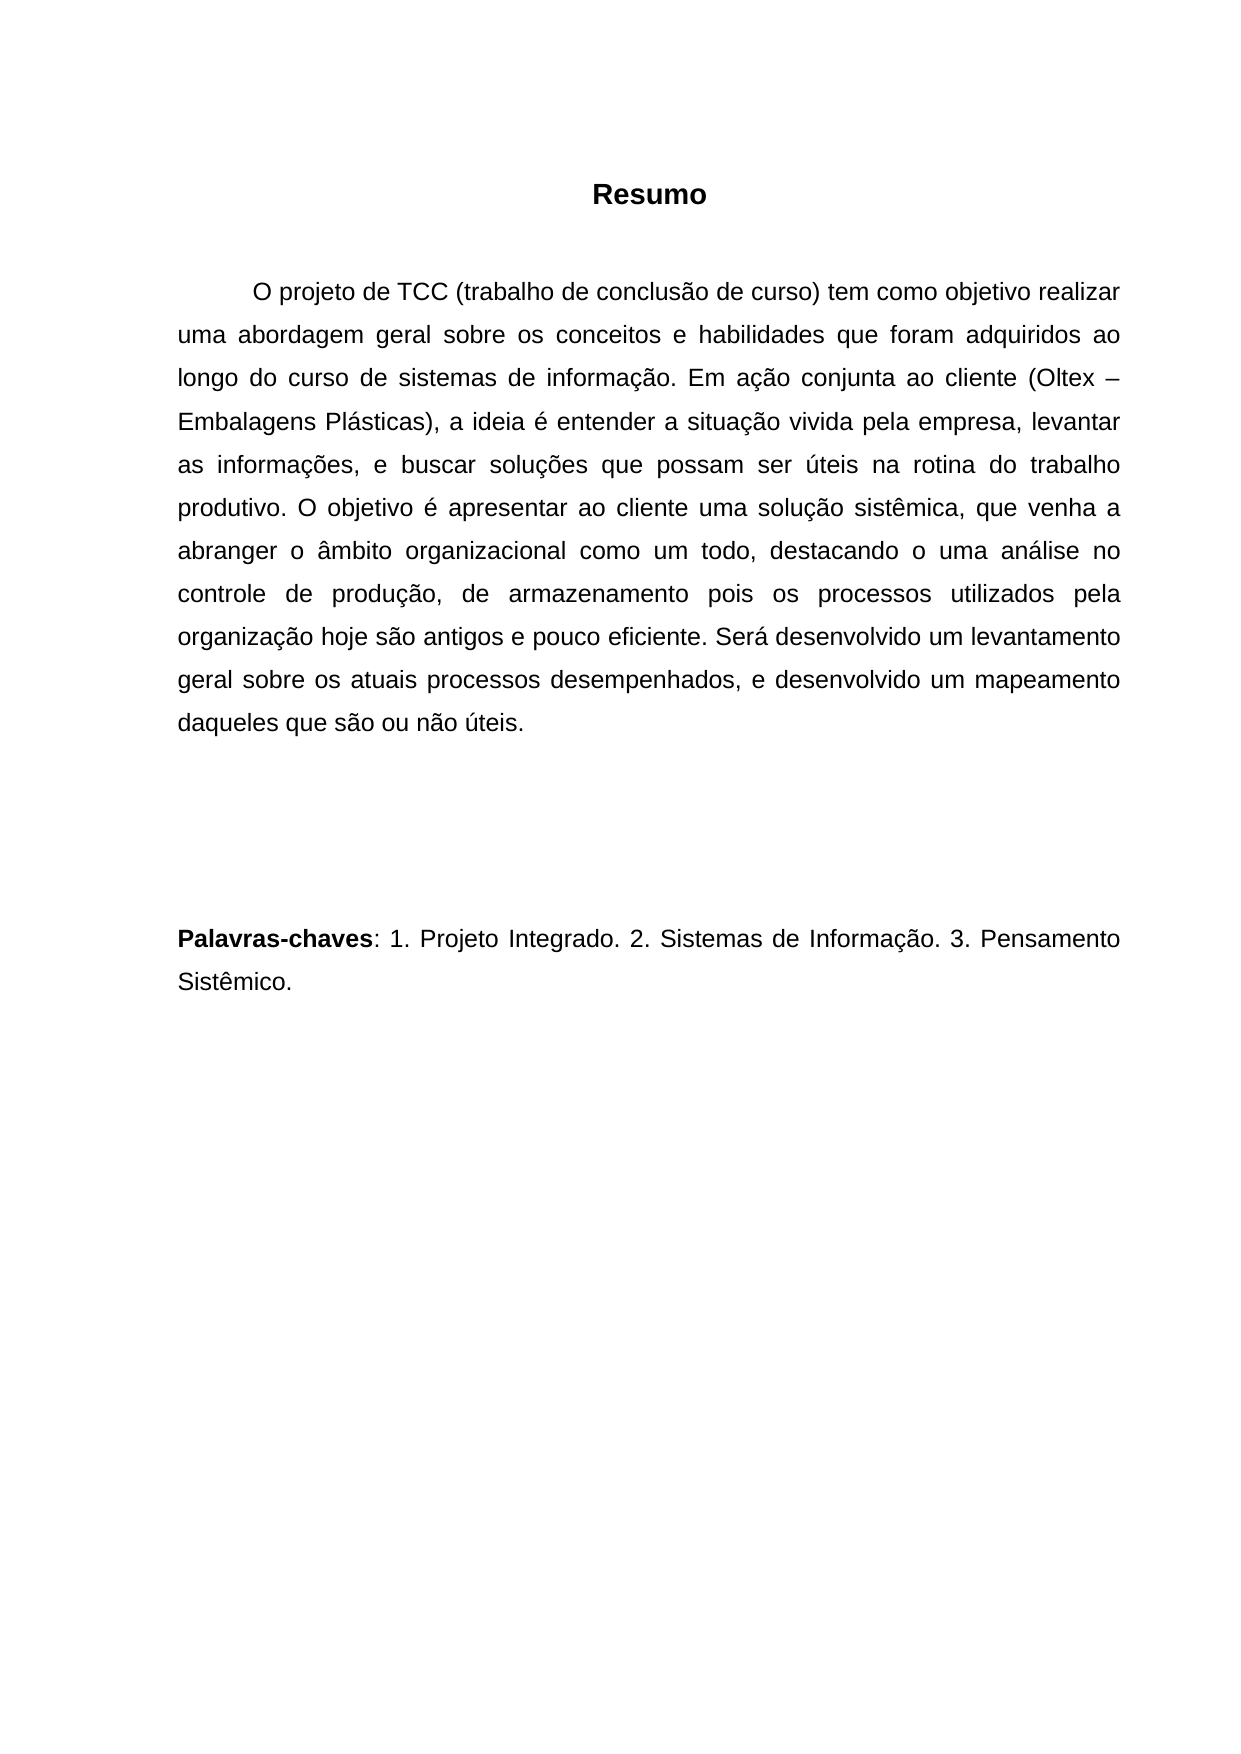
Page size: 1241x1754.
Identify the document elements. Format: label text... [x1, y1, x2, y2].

text O projeto de TCC (trabalho de conclusão de curso) tem como objetivo realizar uma abordagem geral sobre os conceitos e habilidades que foram adquiridos ao longo do curso de sistemas de informação. Em ação conjunta ao cliente (Oltex – Embalagens Plásticas), a ideia é entender a situação vivida pela empresa, levantar as informações, e buscar soluções que possam ser úteis na rotina do trabalho produtivo. O objetivo é apresentar ao cliente uma solução sistêmica, que venha a abranger o âmbito organizacional como um todo, destacando o uma análise no controle de produção, de armazenamento pois os processos utilizados pela organização hoje são antigos e pouco eficiente. Será desenvolvido um levantamento geral sobre os atuais processos desempenhados, e desenvolvido um mapeamento daqueles que são ou não úteis. [177, 277, 1122, 737]
text Resumo [177, 177, 1122, 211]
text Palavras-chaves: 1. Projeto Integrado. 2. Sistemas de Informação. 3. Pensamento Sistêmico. [177, 924, 1122, 996]
